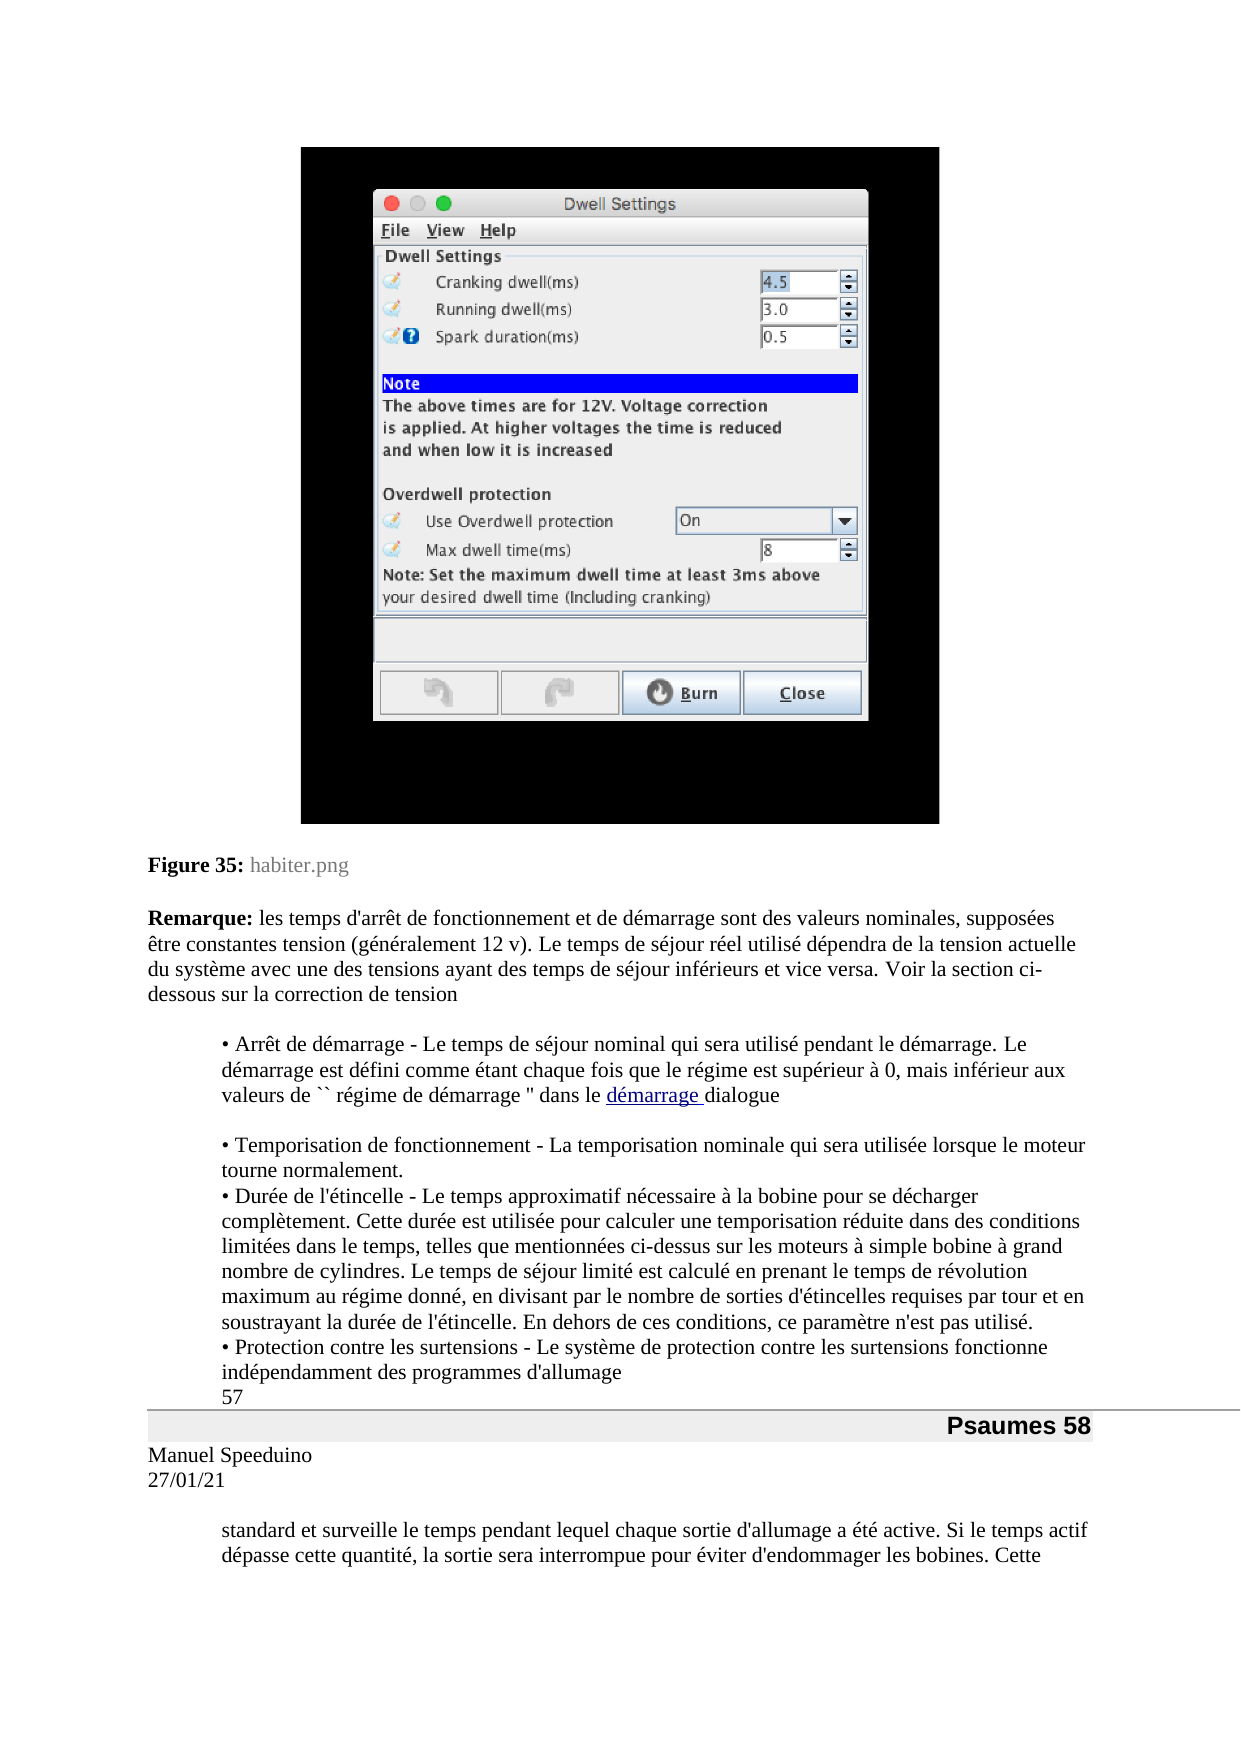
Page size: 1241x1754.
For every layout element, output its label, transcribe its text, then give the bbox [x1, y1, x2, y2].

table_header Psaumes 58 [148, 1411, 1093, 1442]
text Manuel Speeduino [148, 1442, 1093, 1467]
text Figure 35: habiter.png [148, 852, 1093, 877]
text standard et surveille le temps pendant lequel chaque sortie d'allumage a été active. Si le temps actif dépasse cette quantité, la sortie sera interrompue pour éviter d'endommager les bobines. Cette [221, 1517, 1093, 1568]
text • Temporisation de fonctionnement - La temporisation nominale qui sera utilisée lorsque le moteur tourne normalement. [221, 1132, 1093, 1183]
text 27/01/21 [148, 1467, 1093, 1492]
text • Arrêt de démarrage - Le temps de séjour nominal qui sera utilisé pendant le démarrage. Le démarrage est défini comme étant chaque fois que le régime est supérieur à 0, mais inférieur aux valeurs de `` régime de démarrage '' dans le démarrage dialogue [221, 1031, 1093, 1107]
text • Durée de l'étincelle - Le temps approximatif nécessaire à la bobine pour se décharger complètement. Cette durée est utilisée pour calculer une temporisation réduite dans des conditions limitées dans le temps, telles que mentionnées ci-dessus sur les moteurs à simple bobine à grand nombre de cylindres. Le temps de séjour limité est calculé en prenant le temps de révolution maximum au régime donné, en divisant par le nombre de sorties d'étincelles requises par tour et en soustrayant la durée de l'étincelle. En dehors de ces conditions, ce paramètre n'est pas utilisé. [221, 1183, 1093, 1334]
text • Protection contre les surtensions - Le système de protection contre les surtensions fonctionne indépendamment des programmes d'allumage [221, 1334, 1093, 1384]
text 57 [221, 1384, 1093, 1409]
text Remarque: les temps d'arrêt de fonctionnement et de démarrage sont des valeurs nominales, supposées être constantes tension (généralement 12 v). Le temps de séjour réel utilisé dépendra de la tension actuelle du système avec une des tensions ayant des temps de séjour inférieurs et vice versa. Voir la section ci-dessous sur la correction de tension [148, 905, 1093, 1006]
